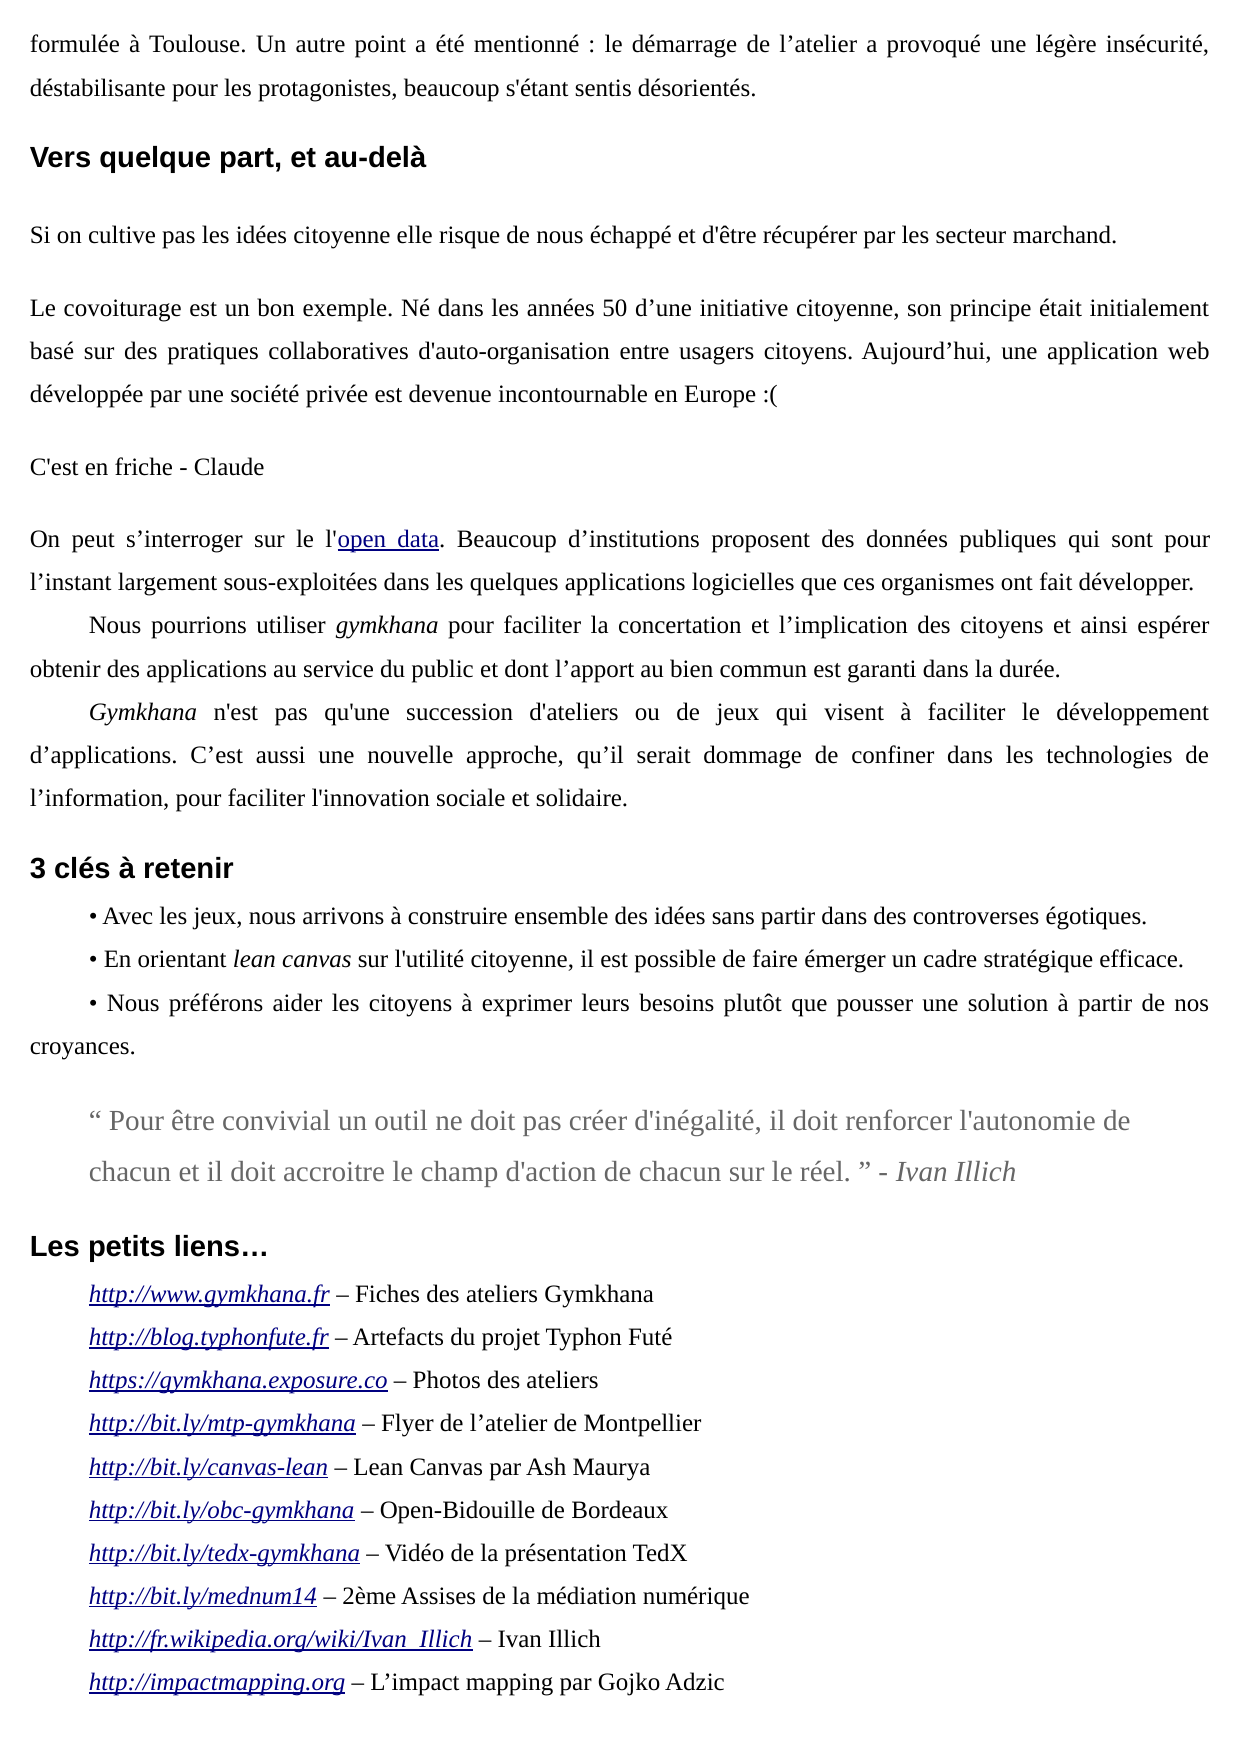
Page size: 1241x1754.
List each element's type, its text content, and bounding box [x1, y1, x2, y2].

text https://gymkhana.exposure.co – Photos des ateliers [29, 1365, 1211, 1394]
subtitle Vers quelque part, et au-delà [29, 141, 1211, 174]
text http://bit.ly/obc-gymkhana – Open-Bidouille de Bordeaux [29, 1495, 1211, 1523]
text Nous pourrions utiliser gymkhana pour faciliter la concertation et l’implication des citoyens et ainsi espérer obtenir des applications au service du public et dont l’apport au bien commun est garanti dans la durée. [29, 611, 1211, 682]
text http://blog.typhonfute.fr – Artefacts du projet Typhon Futé [29, 1322, 1211, 1351]
text Le covoiturage est un bon exemple. Né dans les années 50 d’une initiative citoyenne, son principe était initialement basé sur des pratiques collaboratives d'auto-organisation entre usagers citoyens. Aujourd’hui, une application web développée par une société privée est devenue incontournable en Europe :( [29, 293, 1211, 408]
subtitle 3 clés à retenir [29, 851, 1211, 884]
text On peut s’interroger sur le l'open data. Beaucoup d’institutions proposent des données publiques qui sont pour l’instant largement sous-exploitées dans les quelques applications logicielles que ces organismes ont fait développer. [29, 524, 1211, 596]
text http://bit.ly/tedx-gymkhana – Vidéo de la présentation TedX [29, 1538, 1211, 1567]
text http://bit.ly/canvas-lean – Lean Canvas par Ash Maurya [29, 1452, 1211, 1480]
text http://bit.ly/mtp-gymkhana – Flyer de l’atelier de Montpellier [29, 1408, 1211, 1437]
text • Nous préférons aider les citoyens à exprimer leurs besoins plutôt que pousser une solution à partir de nos croyances. [29, 988, 1211, 1059]
text http://fr.wikipedia.org/wiki/Ivan_Illich – Ivan Illich [29, 1624, 1211, 1653]
text http://bit.ly/mednum14 – 2ème Assises de la médiation numérique [29, 1581, 1211, 1610]
text http://www.gymkhana.fr – Fiches des ateliers Gymkhana [29, 1279, 1211, 1308]
text • Avec les jeux, nous arrivons à construire ensemble des idées sans partir dans des controverses égotiques. [29, 901, 1211, 930]
subtitle Les petits liens… [29, 1229, 1211, 1262]
text formulée à Toulouse. Un autre point a été mentionné : le démarrage de l’atelier a provoqué une légère insécurité, déstabilisante pour les protagonistes, beaucoup s'étant sentis désorientés. [29, 29, 1211, 101]
text Gymkhana n'est pas qu'une succession d'ateliers ou de jeux qui visent à faciliter le développement d’applications. C’est aussi une nouvelle approche, qu’il serait dommage de confiner dans les technologies de l’information, pour faciliter l'innovation sociale et solidaire. [29, 697, 1211, 812]
text “ Pour être convivial un outil ne doit pas créer d'inégalité, il doit renforcer l'autonomie de chacun et il doit accroitre le champ d'action de chacun sur le réel. ” - Ivan Illich [88, 1103, 1211, 1187]
text • En orientant lean canvas sur l'utilité citoyenne, il est possible de faire émerger un cadre stratégique efficace. [29, 944, 1211, 973]
text C'est en friche - Claude [29, 452, 1211, 481]
text Si on cultive pas les idées citoyenne elle risque de nous échappé et d'être récupérer par les secteur marchand. [29, 220, 1211, 249]
text http://impactmapping.org – L’impact mapping par Gojko Adzic [29, 1667, 1211, 1696]
